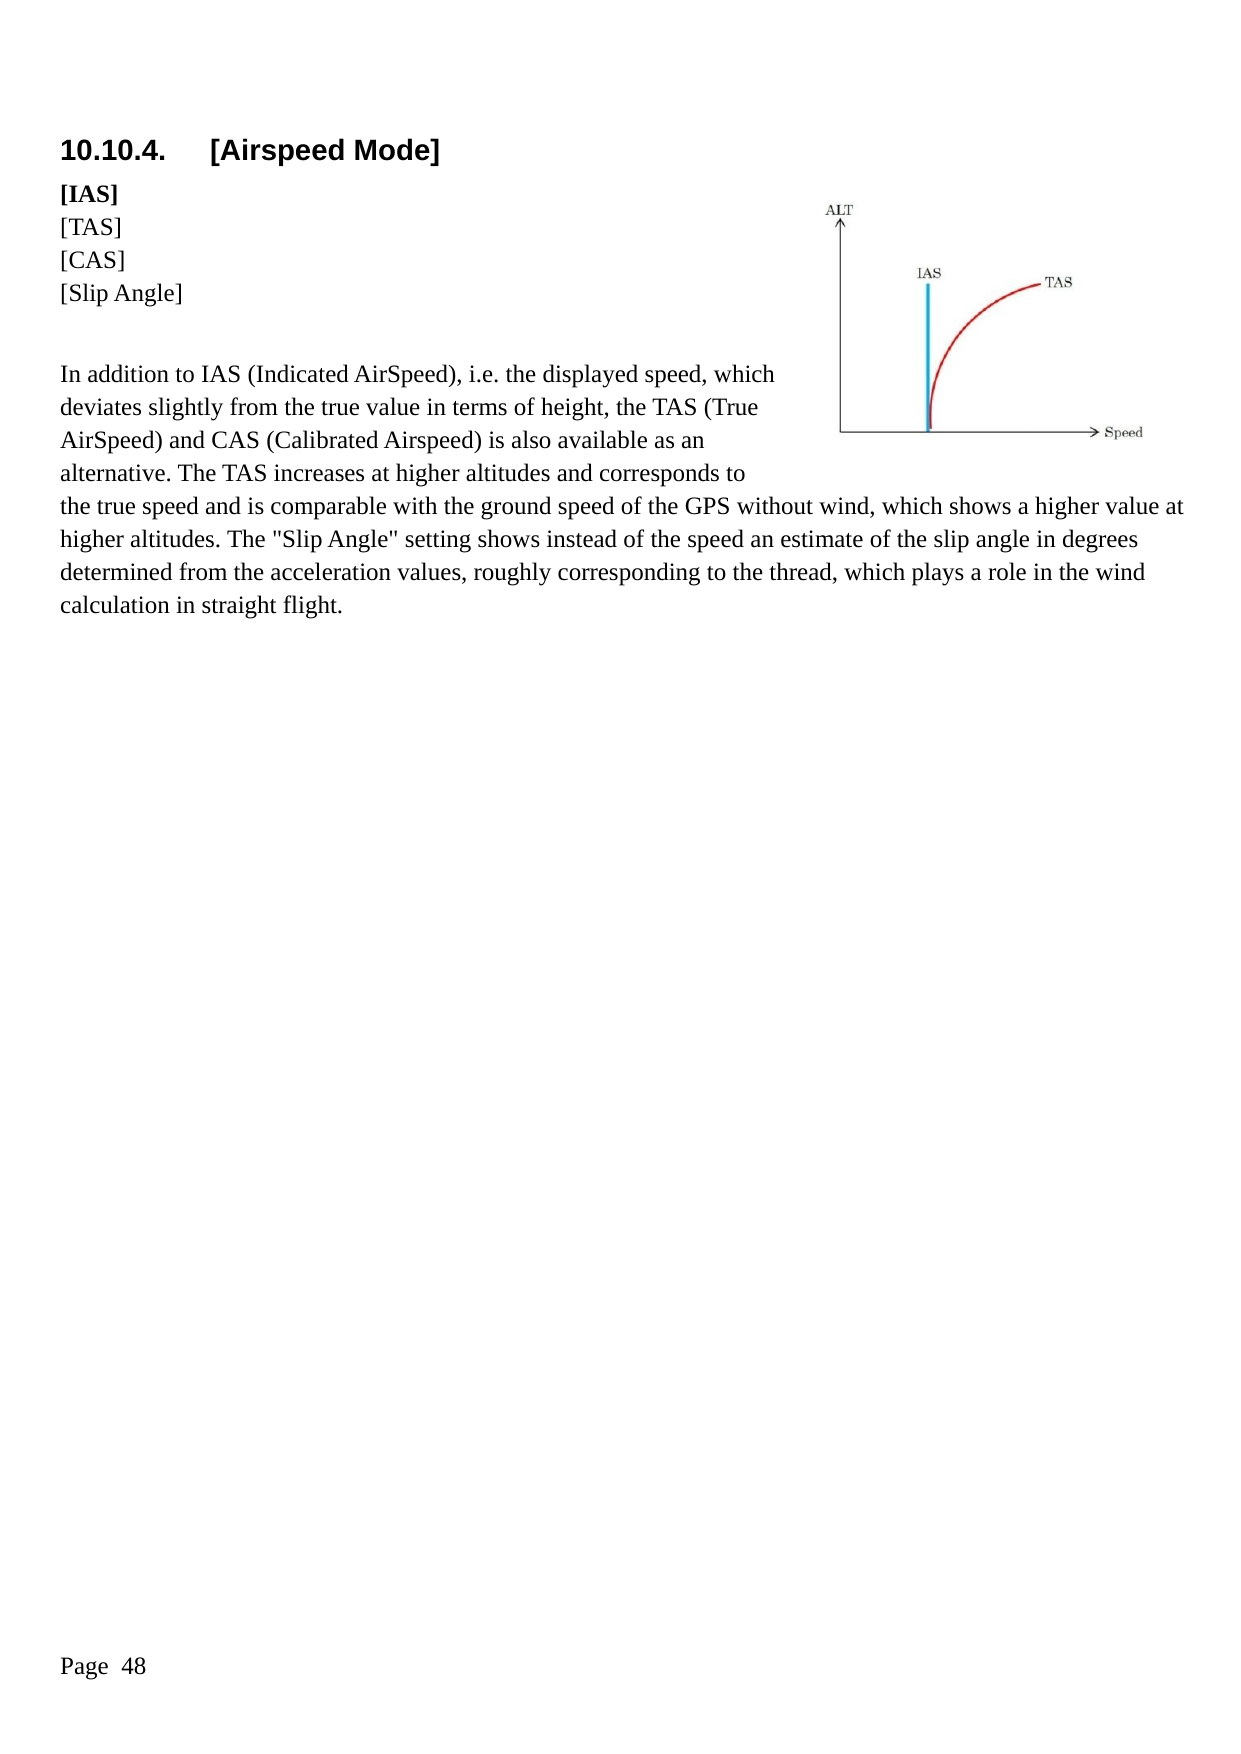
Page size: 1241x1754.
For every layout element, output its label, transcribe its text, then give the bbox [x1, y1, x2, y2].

text [TAS] [60, 212, 825, 241]
text In addition to IAS (Indicated AirSpeed), i.e. the displayed speed, which deviates slightly from the true value in terms of height, the TAS (True AirSpeed) and CAS (Calibrated Airspeed) is also available as an alternative. The TAS increases at higher altitudes and corresponds to the true speed and is comparable with the ground speed of the GPS without wind, which shows a higher value at higher altitudes. The "Slip Angle" setting shows instead of the speed an estimate of the slip angle in degrees determined from the acceleration values, roughly corresponding to the thread, which plays a role in the wind calculation in straight flight. [60, 359, 1207, 618]
text [CAS] [60, 245, 825, 274]
text [1143, 212, 1207, 241]
picture [825, 202, 1143, 440]
text [Slip Angle] [60, 278, 825, 307]
text [IAS] [60, 179, 1207, 208]
subtitle [Airspeed Mode] [60, 133, 1207, 166]
text [1143, 245, 1207, 274]
text [1143, 278, 1207, 307]
